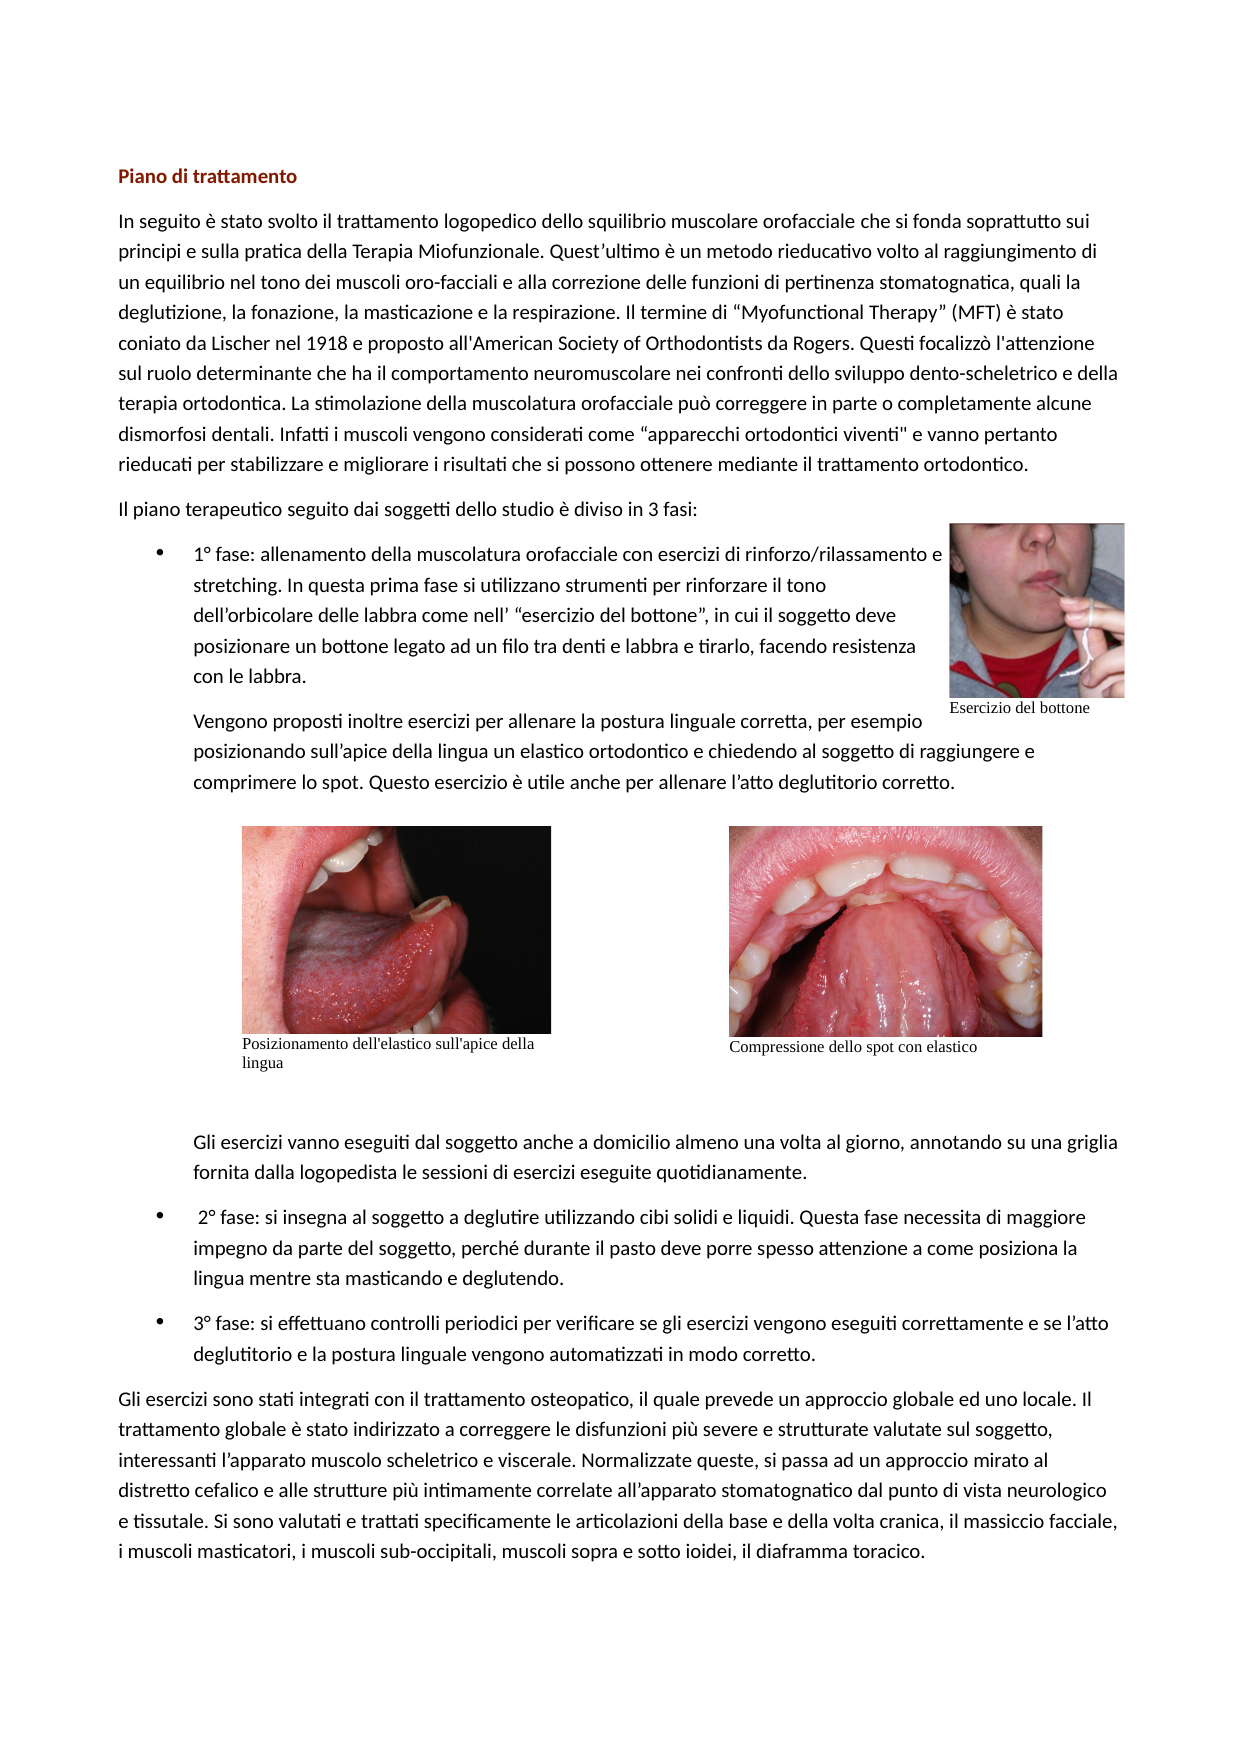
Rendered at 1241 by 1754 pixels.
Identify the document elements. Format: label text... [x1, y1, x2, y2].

list Posizionamento dell'elastico sull'apice della lingua [242, 1034, 551, 1072]
text In seguito è stato svolto il trattamento logopedico dello squilibrio muscolare orofacciale che si fonda soprattutto sui principi e sulla pratica della Terapia Miofunzionale. Quest’ultimo è un metodo rieducativo volto al raggiungimento di un equilibrio nel tono dei muscoli oro-facciali e alla correzione delle funzioni di pertinenza stomatognatica, quali la deglutizione, la fonazione, la masticazione e la respirazione. Il termine di “Myofunctional Therapy” (MFT) è stato coniato da Lischer nel 1918 e proposto all'American Society of Orthodontists da Rogers. Questi focalizzò l'attenzione sul ruolo determinante che ha il comportamento neuromuscolare nei confronti dello sviluppo dento-scheletrico e della terapia ortodontica. La stimolazione della muscolatura orofacciale può correggere in parte o completamente alcune dismorfosi dentali. Infatti i muscoli vengono considerati come “apparecchi ortodontici viventi" e vanno pertanto rieducati per stabilizzare e migliorare i risultati che si possono ottenere mediante il trattamento ortodontico. [118, 208, 1122, 477]
list Vengono proposti inoltre esercizi per allenare la postura linguale corretta, per esempio posizionando sull’apice della lingua un elastico ortodontico e chiedendo al soggetto di raggiungere e comprimere lo spot. Questo esercizio è utile anche per allenare l’atto deglutitorio corretto. [156, 708, 1122, 794]
text Esercizio del bottone [949, 698, 1124, 717]
picture [949, 523, 1125, 698]
list 1° fase: allenamento della muscolatura orofacciale con esercizi di rinforzo/rilassamento e stretching. In questa prima fase si utilizzano strumenti per rinforzare il tono dell’orbicolare delle labbra come nell’ “esercizio del bottone”, in cui il soggetto deve posizionare un bottone legato ad un filo tra denti e labbra e tirarlo, facendo resistenza con le labbra. [156, 541, 949, 689]
text Piano di trattamento [118, 163, 1122, 188]
list 2° fase: si insegna al soggetto a deglutire utilizzando cibi solidi e liquidi. Questa fase necessita di maggiore impegno da parte del soggetto, perché durante il pasto deve porre spesso attenzione a come posiziona la lingua mentre sta masticando e deglutendo. [156, 1204, 1122, 1291]
picture [241, 826, 552, 1034]
list 3° fase: si effettuano controlli periodici per verificare se gli esercizi vengono eseguiti correttamente e se l’atto deglutitorio e la postura linguale vengono automatizzati in modo corretto. [156, 1311, 1122, 1367]
list Gli esercizi vanno eseguiti dal soggetto anche a domicilio almeno una volta al giorno, annotando su una griglia fornita dalla logopedista le sessioni di esercizi eseguite quotidianamente. [156, 1129, 1122, 1185]
picture [729, 826, 1043, 1037]
text Gli esercizi sono stati integrati con il trattamento osteopatico, il quale prevede un approccio globale ed uno locale. Il trattamento globale è stato indirizzato a correggere le disfunzioni più severe e strutturate valutate sul soggetto, interessanti l’apparato muscolo scheletrico e viscerale. Normalizzate queste, si passa ad un approccio mirato al distretto cefalico e alle strutture più intimamente correlate all’apparato stomatognatico dal punto di vista neurologico e tissutale. Si sono valutati e trattati specificamente le articolazioni della base e della volta cranica, il massiccio facciale, i muscoli masticatori, i muscoli sub-occipitali, muscoli sopra e sotto ioidei, il diaframma toracico. [118, 1386, 1122, 1564]
text Il piano terapeutico seguito dai soggetti dello studio è diviso in 3 fasi: [118, 496, 1124, 523]
list Compressione dello spot con elastico [729, 1037, 1042, 1056]
